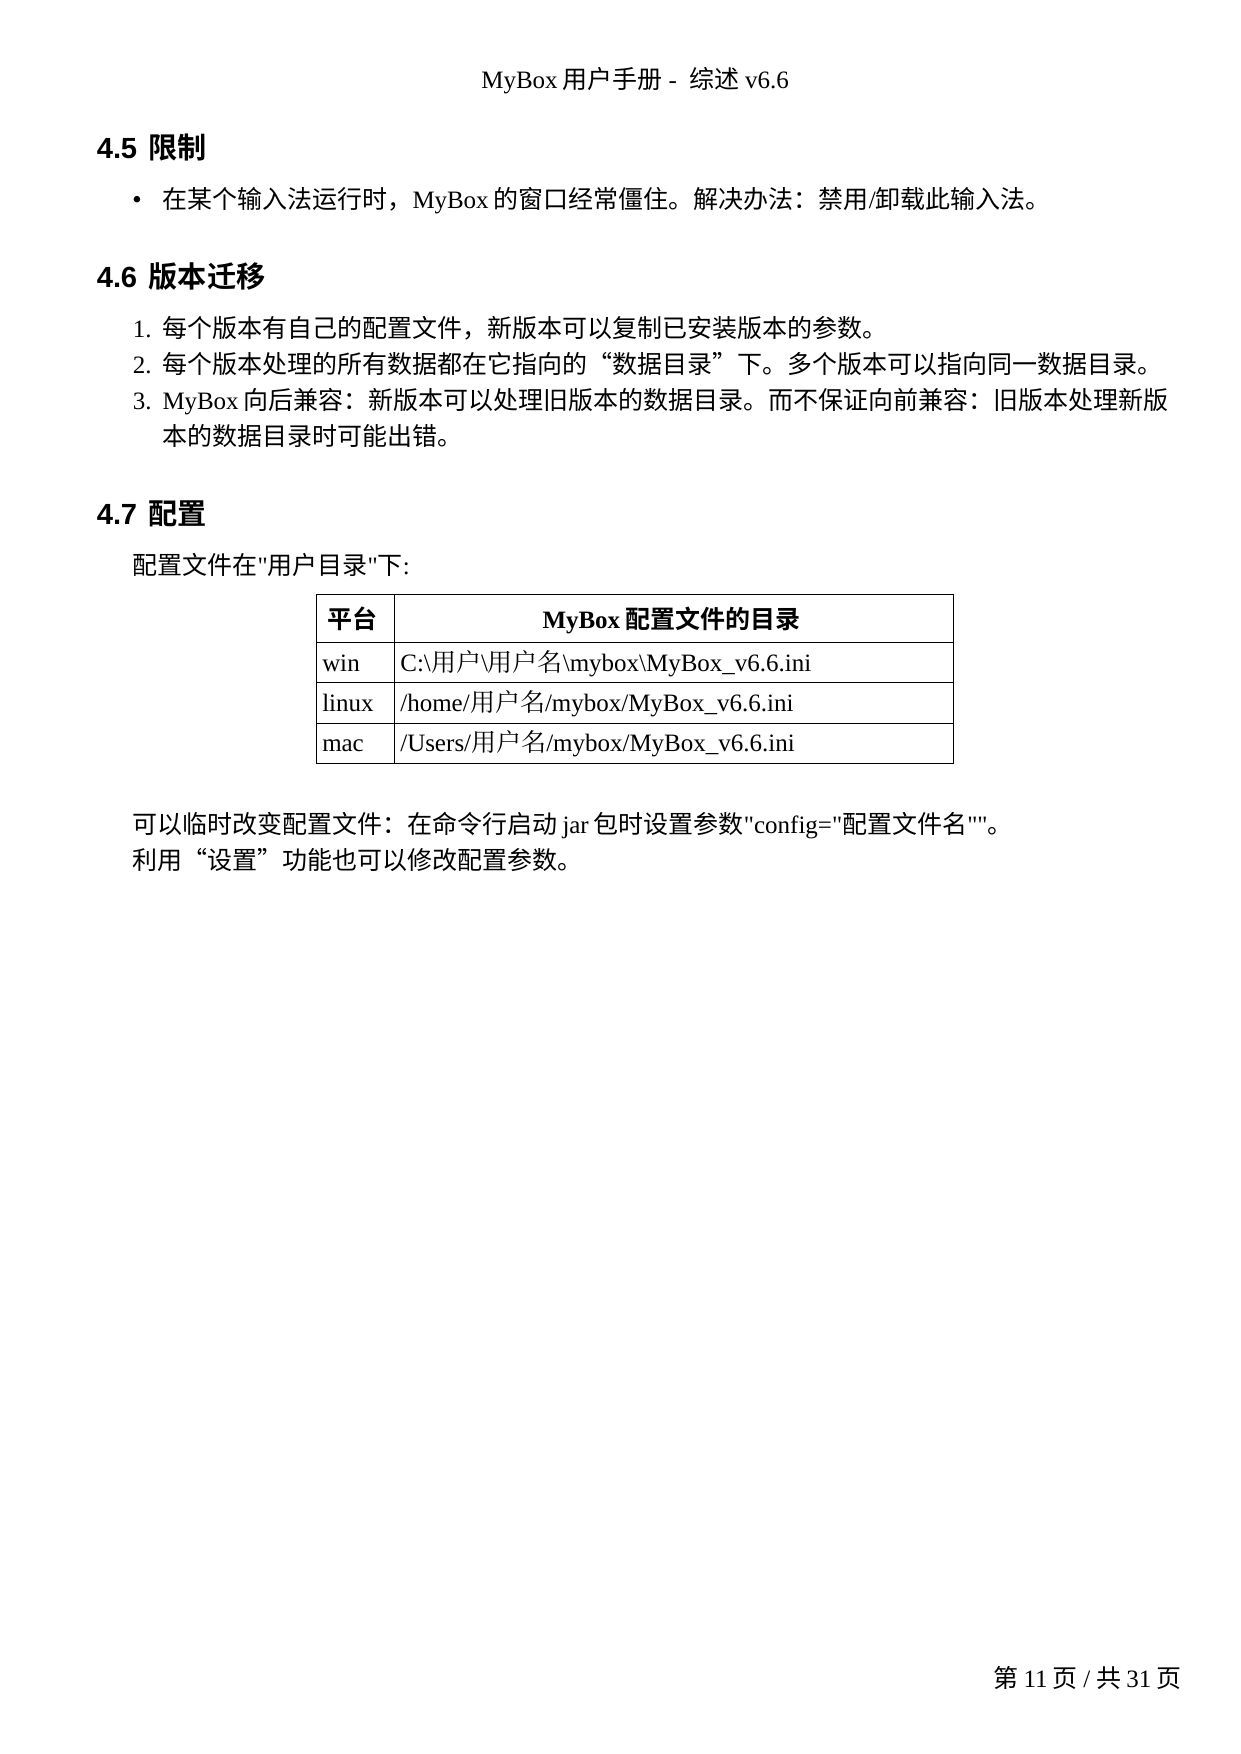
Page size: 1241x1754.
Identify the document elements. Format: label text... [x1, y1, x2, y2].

subtitle 限制 [88, 125, 1181, 167]
subtitle 配置 [88, 491, 1181, 533]
table_cell win [317, 643, 394, 682]
list 每个版本有自己的配置文件，新版本可以复制已安装版本的参数。 [133, 308, 1181, 344]
table_header MyBox配置文件的目录 [395, 595, 953, 642]
list 每个版本处理的所有数据都在它指向的“数据目录”下。多个版本可以指向同一数据目录。 [133, 344, 1181, 381]
subtitle 版本迁移 [88, 253, 1181, 296]
list 在某个输入法运行时，MyBox的窗口经常僵住。解决办法：禁用/卸载此输入法。 [133, 179, 1181, 216]
table_cell C:\用户\用户名\mybox\MyBox_v6.6.ini [395, 643, 953, 682]
table_cell /home/用户名/mybox/MyBox_v6.6.ini [395, 683, 953, 723]
text 可以临时改变配置文件：在命令行启动jar包时设置参数"config="配置文件名""。 利用“设置”功能也可以修改配置参数。 [88, 804, 1181, 877]
table_cell linux [317, 683, 394, 723]
table_header 平台 [317, 595, 394, 642]
text 配置文件在"用户目录"下: [88, 545, 1181, 582]
list MyBox向后兼容：新版本可以处理旧版本的数据目录。而不保证向前兼容：旧版本处理新版本的数据目录时可能出错。 [133, 381, 1181, 453]
table_cell mac [317, 724, 394, 763]
table_cell /Users/用户名/mybox/MyBox_v6.6.ini [395, 724, 953, 763]
